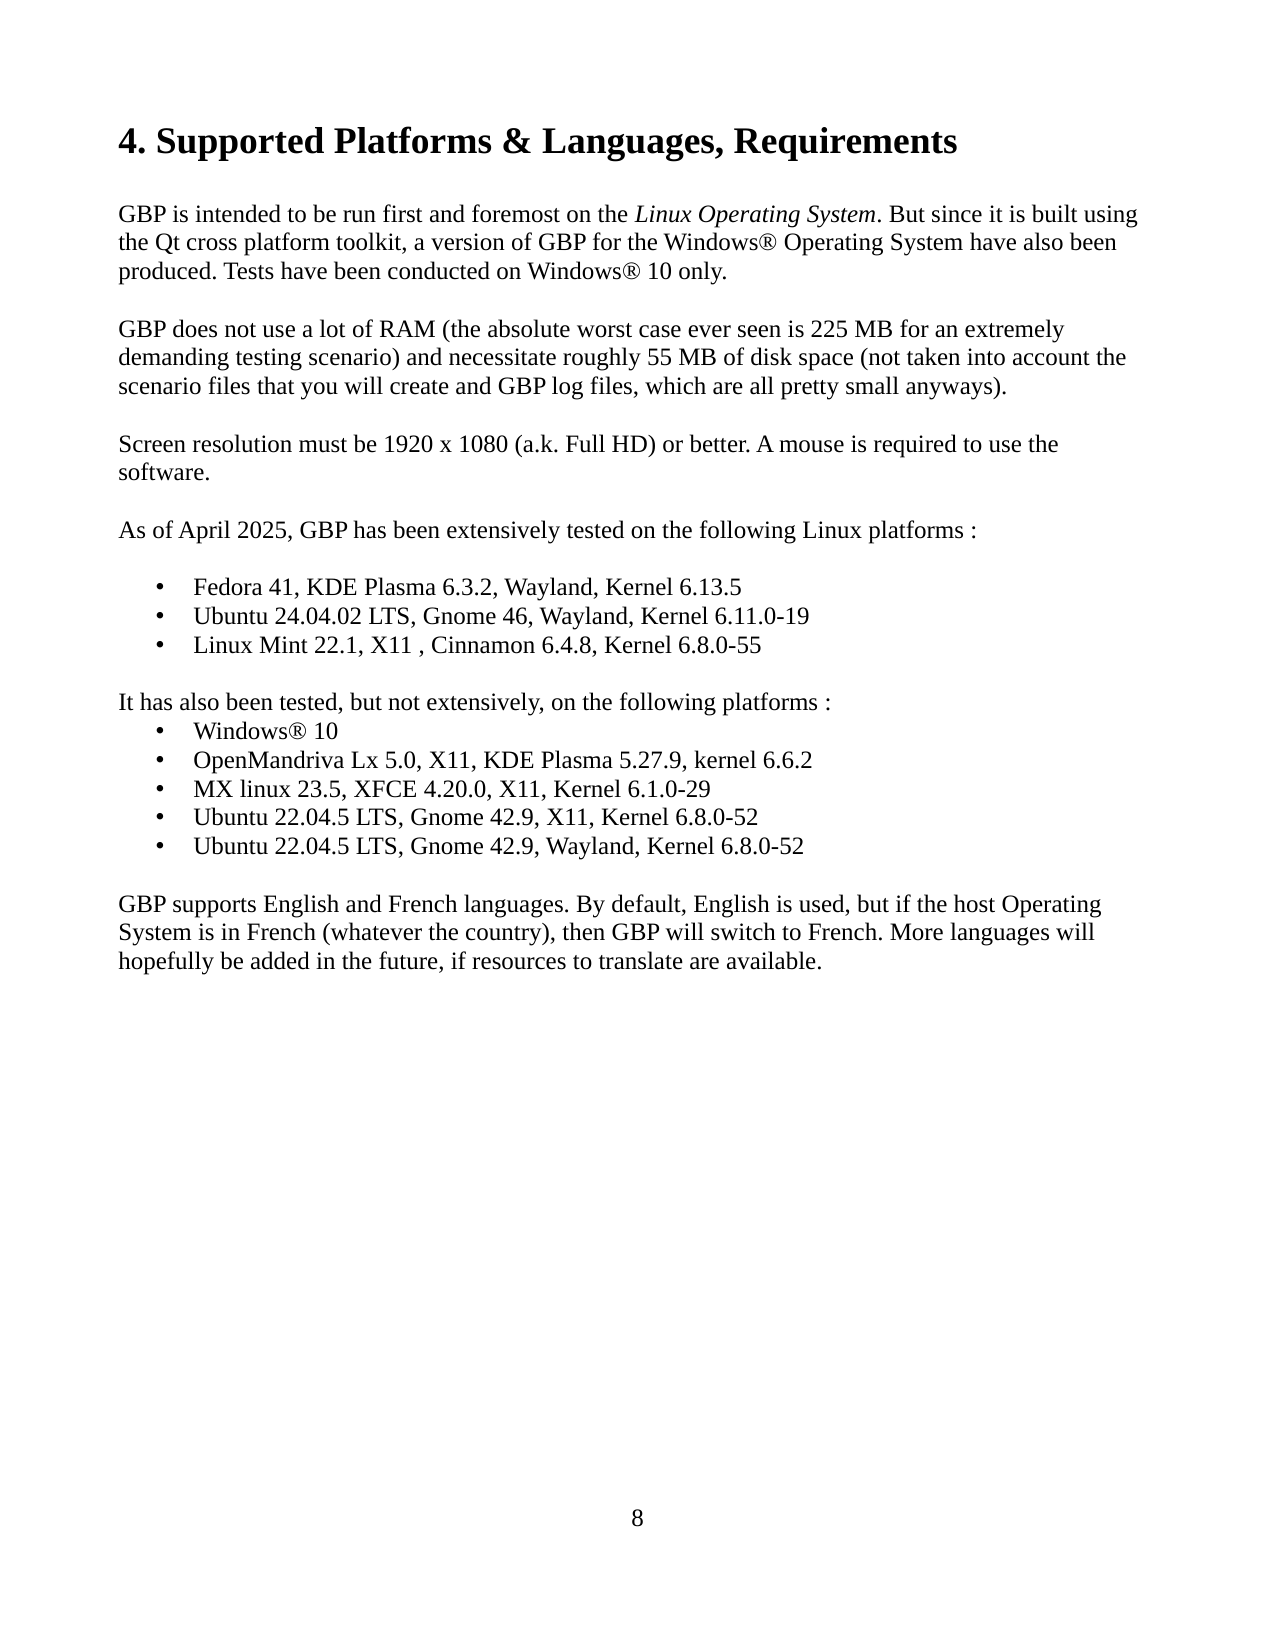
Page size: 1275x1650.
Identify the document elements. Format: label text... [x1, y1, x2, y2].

list Ubuntu 22.04.5 LTS, Gnome 42.9, Wayland, Kernel 6.8.0-52 [156, 831, 1157, 860]
list MX linux 23.5, XFCE 4.20.0, X11, Kernel 6.1.0-29 [156, 774, 1157, 802]
text As of April 2025, GBP has been extensively tested on the following Linux platforms : [118, 515, 1157, 544]
text GBP does not use a lot of RAM (the absolute worst case ever seen is 225 MB for an extremely demanding testing scenario) and necessitate roughly 55 MB of disk space (not taken into account the scenario files that you will create and GBP log files, which are all pretty small anyways). [118, 314, 1157, 400]
subtitle Supported Platforms & Languages, Requirements [118, 118, 1157, 161]
list Windows® 10 [156, 716, 1157, 745]
text Screen resolution must be 1920 x 1080 (a.k. Full HD) or better. A mouse is required to use the software. [118, 429, 1157, 486]
list Fedora 41, KDE Plasma 6.3.2, Wayland, Kernel 6.13.5 [156, 572, 1157, 601]
list Ubuntu 22.04.5 LTS, Gnome 42.9, X11, Kernel 6.8.0-52 [156, 802, 1157, 831]
list Ubuntu 24.04.02 LTS, Gnome 46, Wayland, Kernel 6.11.0-19 [156, 601, 1157, 630]
list OpenMandriva Lx 5.0, X11, KDE Plasma 5.27.9, kernel 6.6.2 [156, 745, 1157, 774]
text GBP supports English and French languages. By default, English is used, but if the host Operating System is in French (whatever the country), then GBP will switch to French. More languages will hopefully be added in the future, if resources to translate are available. [118, 889, 1157, 975]
text GBP is intended to be run first and foremost on the Linux Operating System. But since it is built using the Qt cross platform toolkit, a version of GBP for the Windows® Operating System have also been produced. Tests have been conducted on Windows® 10 only. [118, 199, 1157, 285]
text It has also been tested, but not extensively, on the following platforms : [118, 687, 1157, 716]
list Linux Mint 22.1, X11 , Cinnamon 6.4.8, Kernel 6.8.0-55 [156, 630, 1157, 659]
